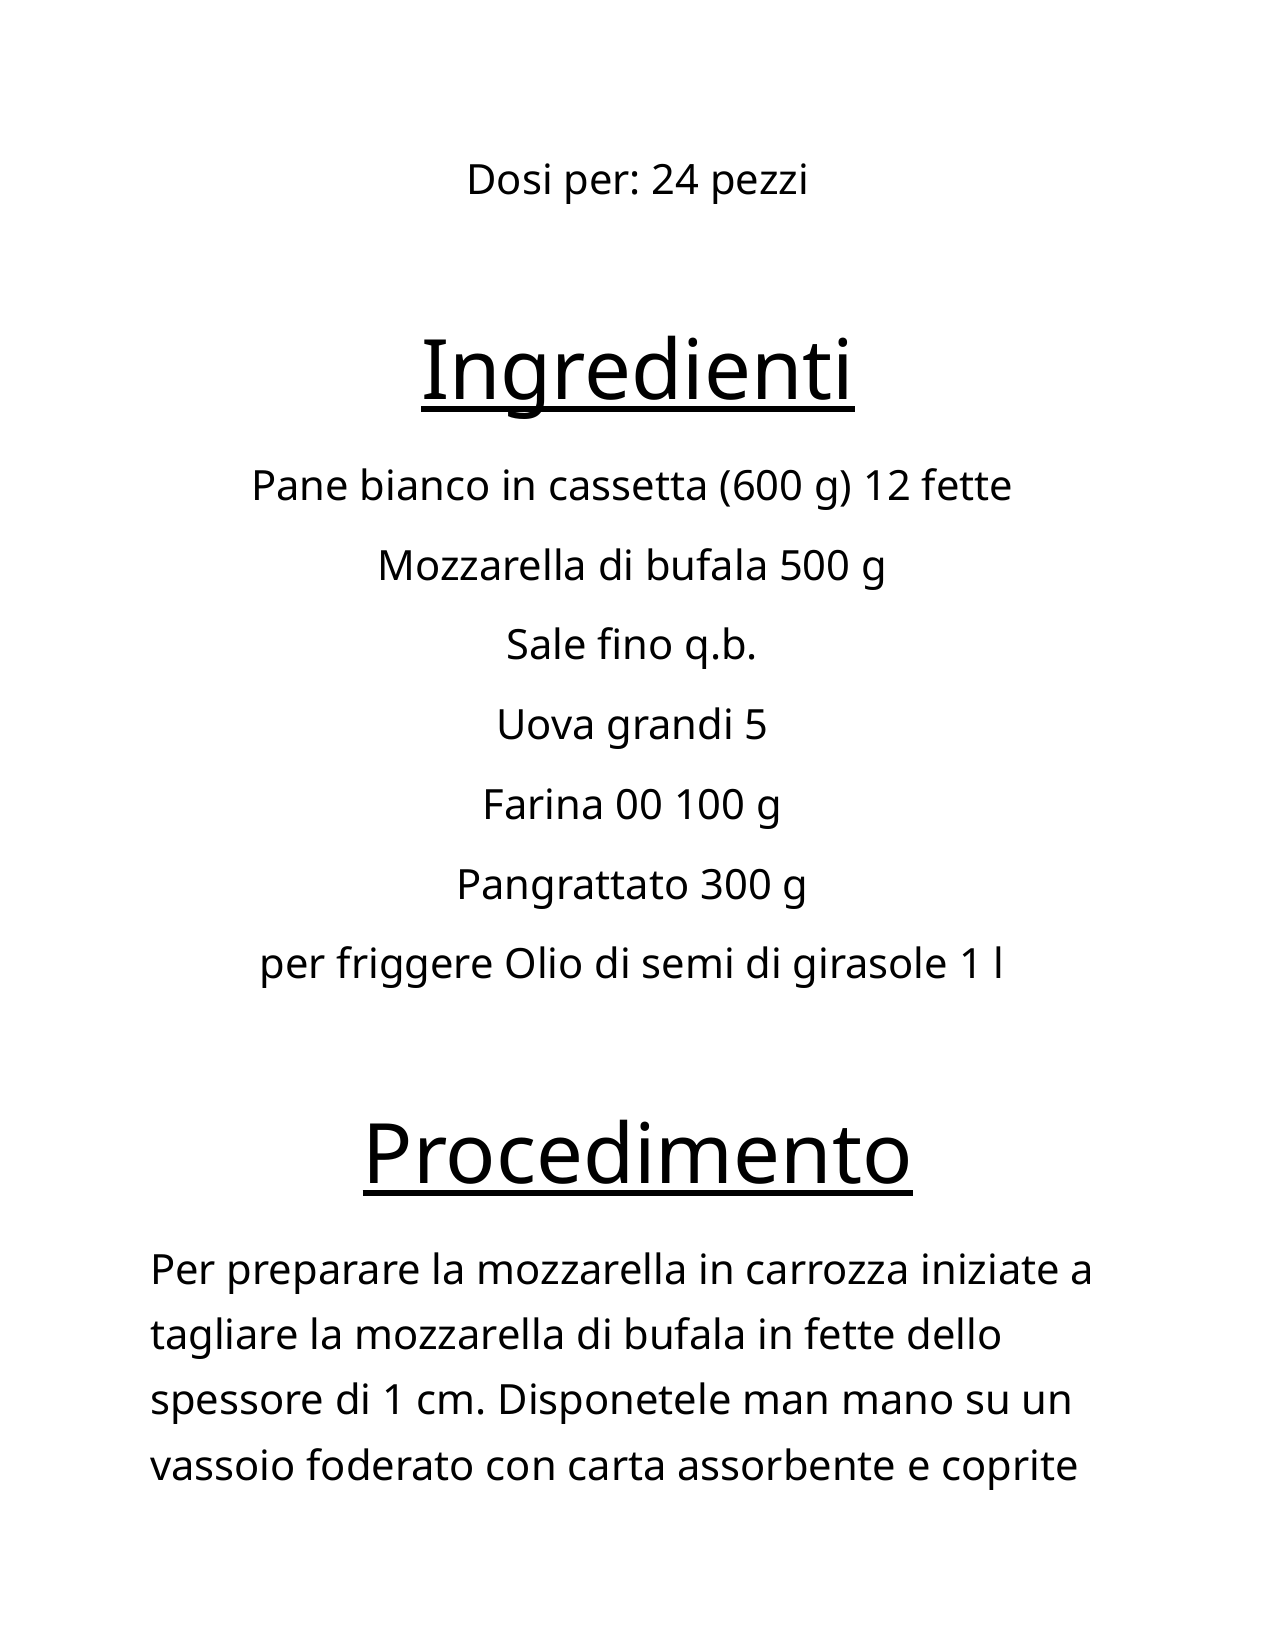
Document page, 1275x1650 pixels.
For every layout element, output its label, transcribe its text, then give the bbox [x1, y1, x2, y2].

text Ingredienti [150, 310, 1125, 424]
text per friggere Olio di semi di girasole 1 l [150, 934, 1125, 991]
text Pangrattato 300 g [150, 854, 1125, 911]
text Mozzarella di bufala 500 g [150, 535, 1125, 592]
text Farina 00 100 g [150, 775, 1125, 831]
text Procedimento [150, 1095, 1125, 1208]
text Pane bianco in cassetta (600 g) 12 fette [150, 456, 1125, 512]
text Sale fino q.b. [150, 615, 1125, 672]
text Uova grandi 5 [150, 695, 1125, 752]
text Per preparare la mozzarella in carrozza iniziate a tagliare la mozzarella di bufala in fette dello spessore di 1 cm. Disponetele man mano su un vassoio foderato con carta assorbente e coprite [150, 1240, 1125, 1492]
text Dosi per: 24 pezzi [150, 150, 1125, 207]
